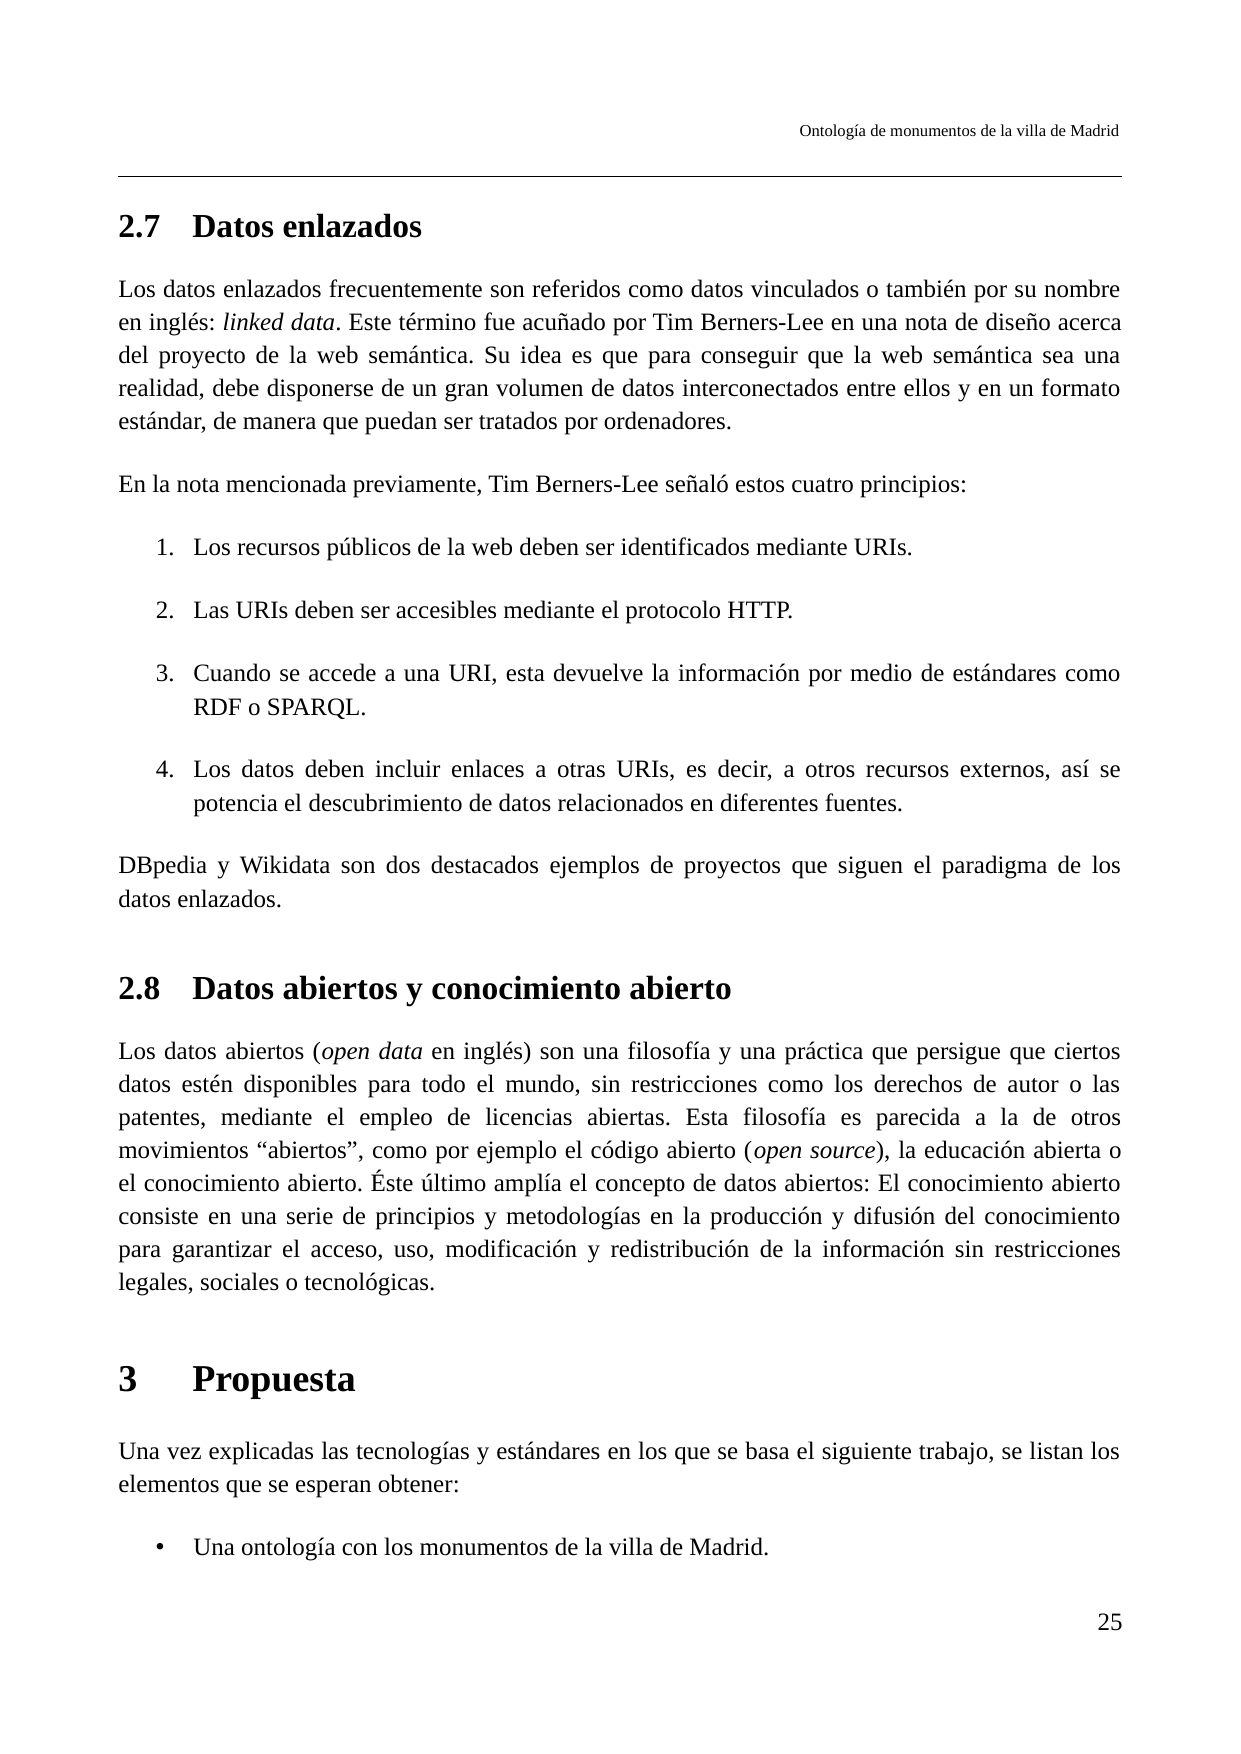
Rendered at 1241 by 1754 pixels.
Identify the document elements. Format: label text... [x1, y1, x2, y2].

text Los datos enlazados frecuentemente son referidos como datos vinculados o también por su nombre en inglés: linked data. Este término fue acuñado por Tim Berners-Lee en una nota de diseño acerca del proyecto de la web semántica. Su idea es que para conseguir que la web semántica sea una realidad, debe disponerse de un gran volumen de datos interconectados entre ellos y en un formato estándar, de manera que puedan ser tratados por ordenadores. [118, 274, 1122, 435]
list Los datos deben incluir enlaces a otras URIs, es decir, a otros recursos externos, así se potencia el descubrimiento de datos relacionados en diferentes fuentes. [156, 754, 1122, 816]
text En la nota mencionada previamente, Tim Berners-Lee señaló estos cuatro principios: [118, 469, 1122, 498]
list Las URIs deben ser accesibles mediante el protocolo HTTP. [156, 596, 1122, 624]
subtitle Datos enlazados [118, 206, 1122, 244]
text DBpedia y Wikidata son dos destacados ejemplos de proyectos que siguen el paradigma de los datos enlazados. [118, 851, 1122, 912]
subtitle Datos abiertos y conocimiento abierto [118, 968, 1122, 1006]
list Una ontología con los monumentos de la villa de Madrid. [156, 1532, 1122, 1561]
text Los datos abiertos (open data en inglés) son una filosofía y una práctica que persigue que ciertos datos estén disponibles para todo el mundo, sin restricciones como los derechos de autor o las patentes, mediante el empleo de licencias abiertas. Esta filosofía es parecida a la de otros movimientos “abiertos”, como por ejemplo el código abierto (open source), la educación abierta o el conocimiento abierto. Éste último amplía el concepto de datos abiertos: El conocimiento abierto consiste en una serie de principios y metodologías en la producción y difusión del conocimiento para garantizar el acceso, uso, modificación y redistribución de la información sin restricciones legales, sociales o tecnológicas. [118, 1036, 1122, 1296]
list Cuando se accede a una URI, esta devuelve la información por medio de estándares como RDF o SPARQL. [156, 658, 1122, 720]
subtitle Propuesta [118, 1356, 1122, 1400]
text Una vez explicadas las tecnologías y estándares en los que se basa el siguiente trabajo, se listan los elementos que se esperan obtener: [118, 1436, 1122, 1497]
list Los recursos públicos de la web deben ser identificados mediante URIs. [156, 532, 1122, 561]
